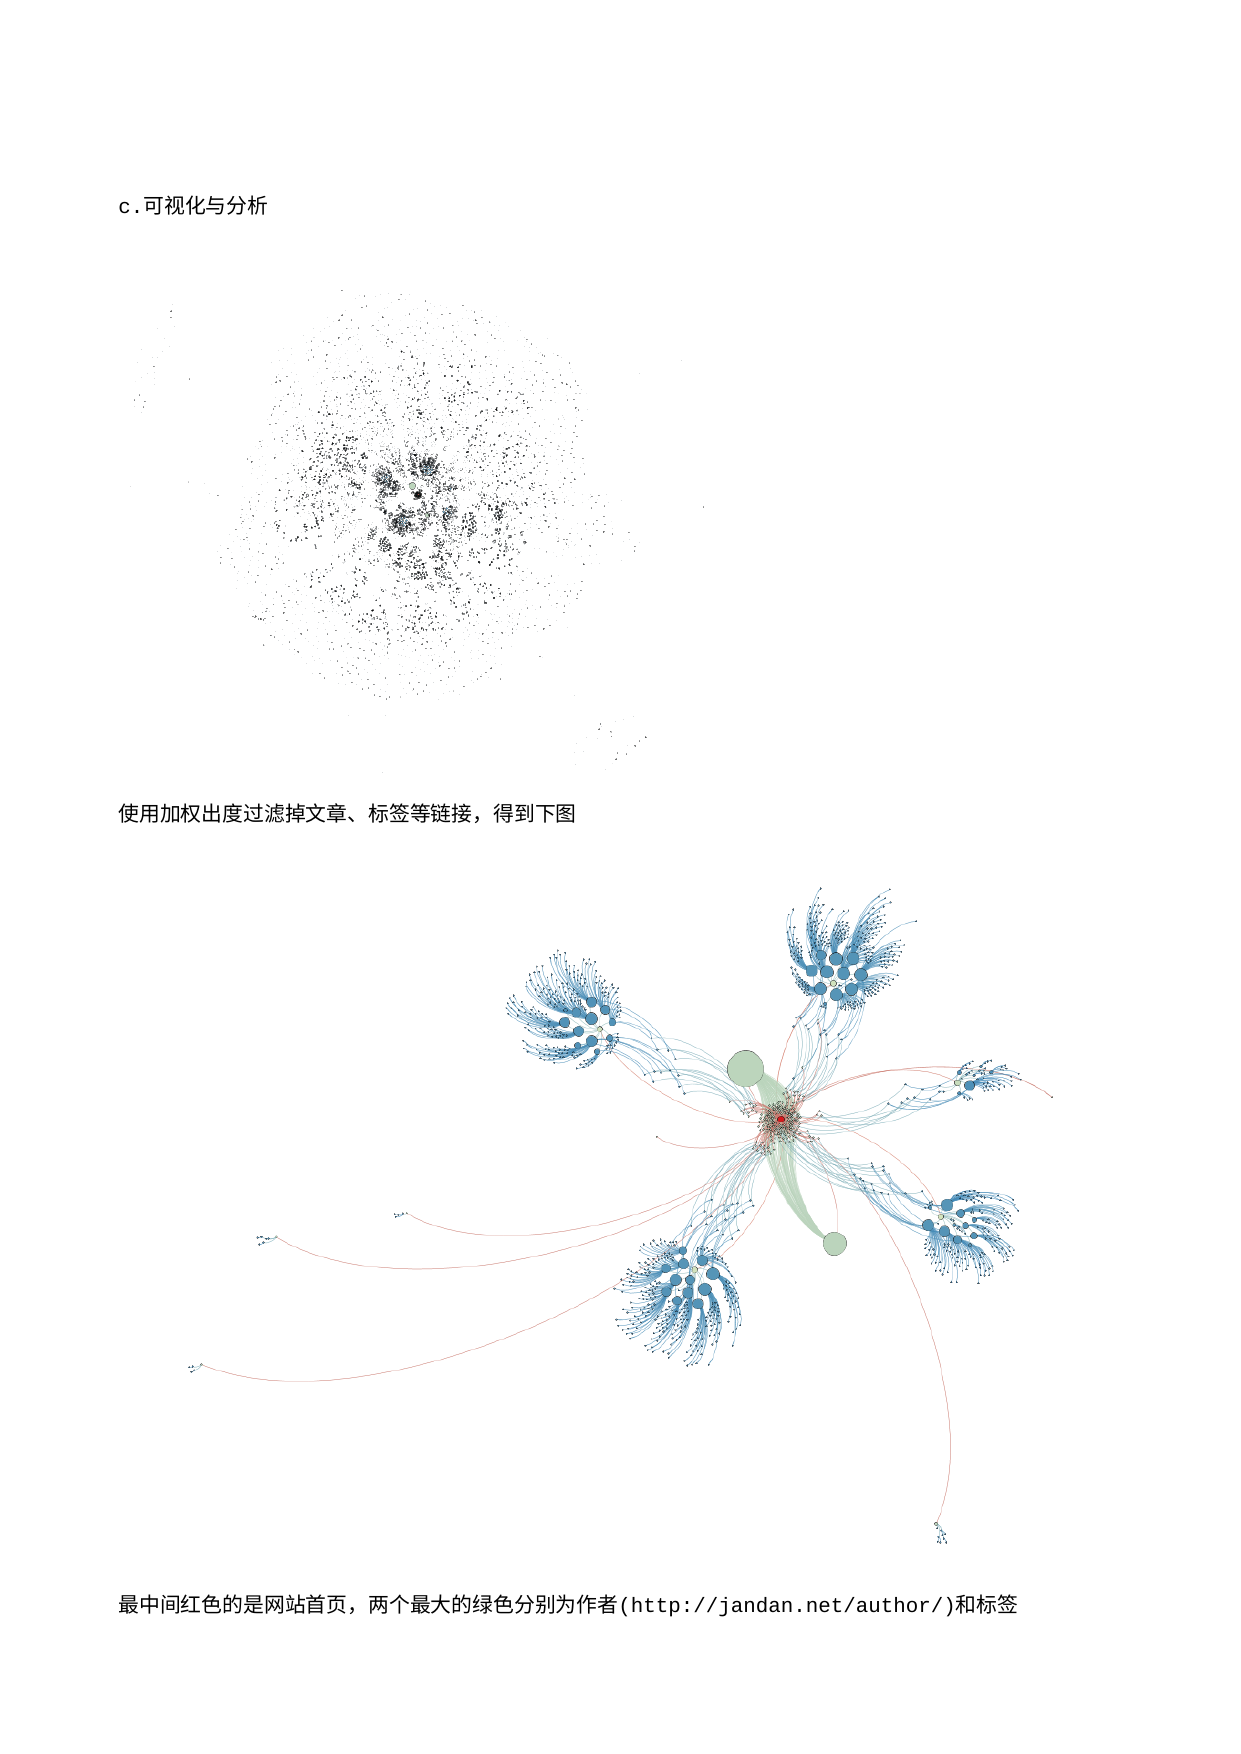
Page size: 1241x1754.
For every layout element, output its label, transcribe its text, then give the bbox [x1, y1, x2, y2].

text 使用加权出度过滤掉文章、标签等链接，得到下图 [118, 234, 1122, 827]
text c.可视化与分析 [118, 189, 1122, 219]
picture [129, 234, 705, 783]
text 最中间红色的是网站首页，两个最大的绿色分别为作者(http://jandan.net/author/)和标签 [118, 843, 1122, 1618]
picture [153, 842, 1087, 1573]
